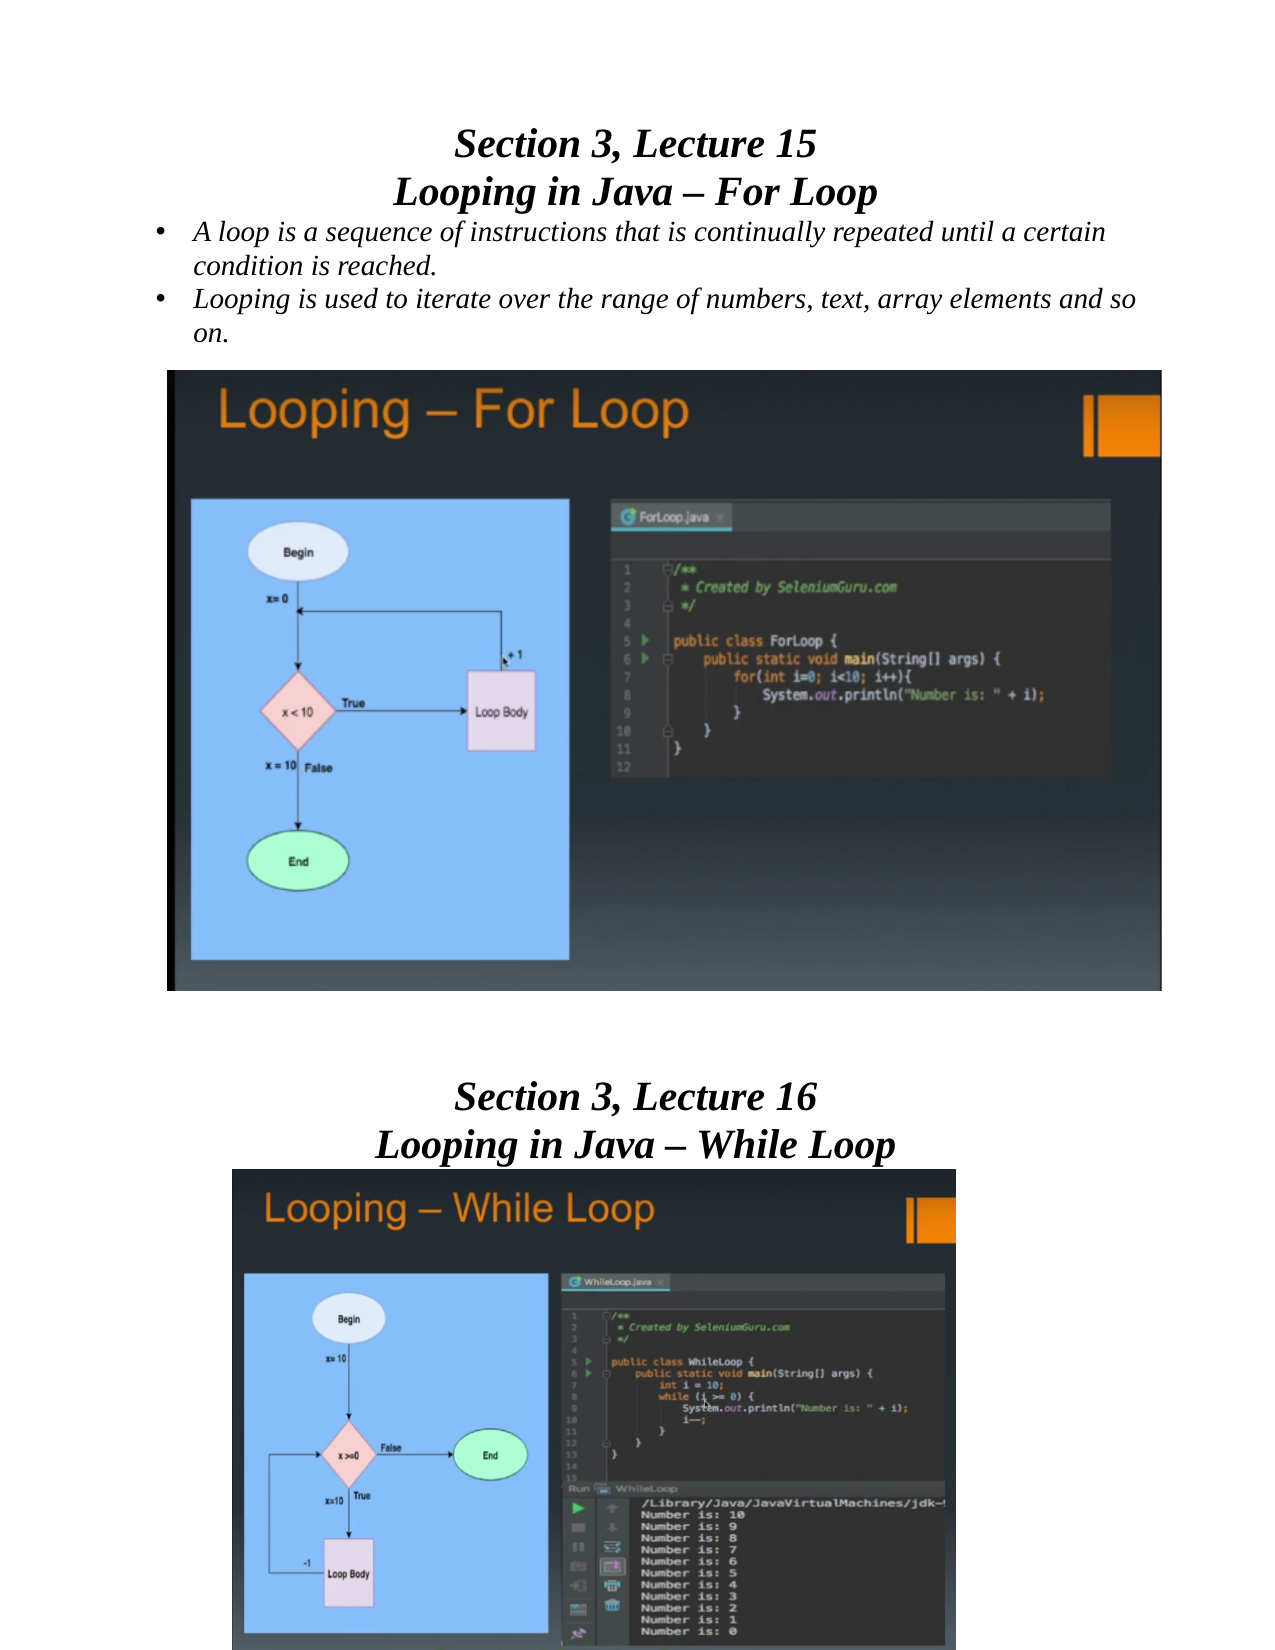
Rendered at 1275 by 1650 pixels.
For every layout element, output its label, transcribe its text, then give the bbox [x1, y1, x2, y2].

text Section 3, Lecture 15 [118, 118, 1157, 166]
text Looping in Java – While Loop [118, 1120, 1157, 1168]
text Section 3, Lecture 16 [118, 1072, 1157, 1120]
picture [167, 370, 1162, 991]
list Looping is used to iterate over the range of numbers, text, array elements and so on. [156, 281, 1157, 348]
list A loop is a sequence of instructions that is continually repeated until a certain condition is reached. [156, 214, 1157, 281]
text Looping in Java – For Loop [118, 166, 1157, 214]
picture [232, 1169, 956, 1650]
